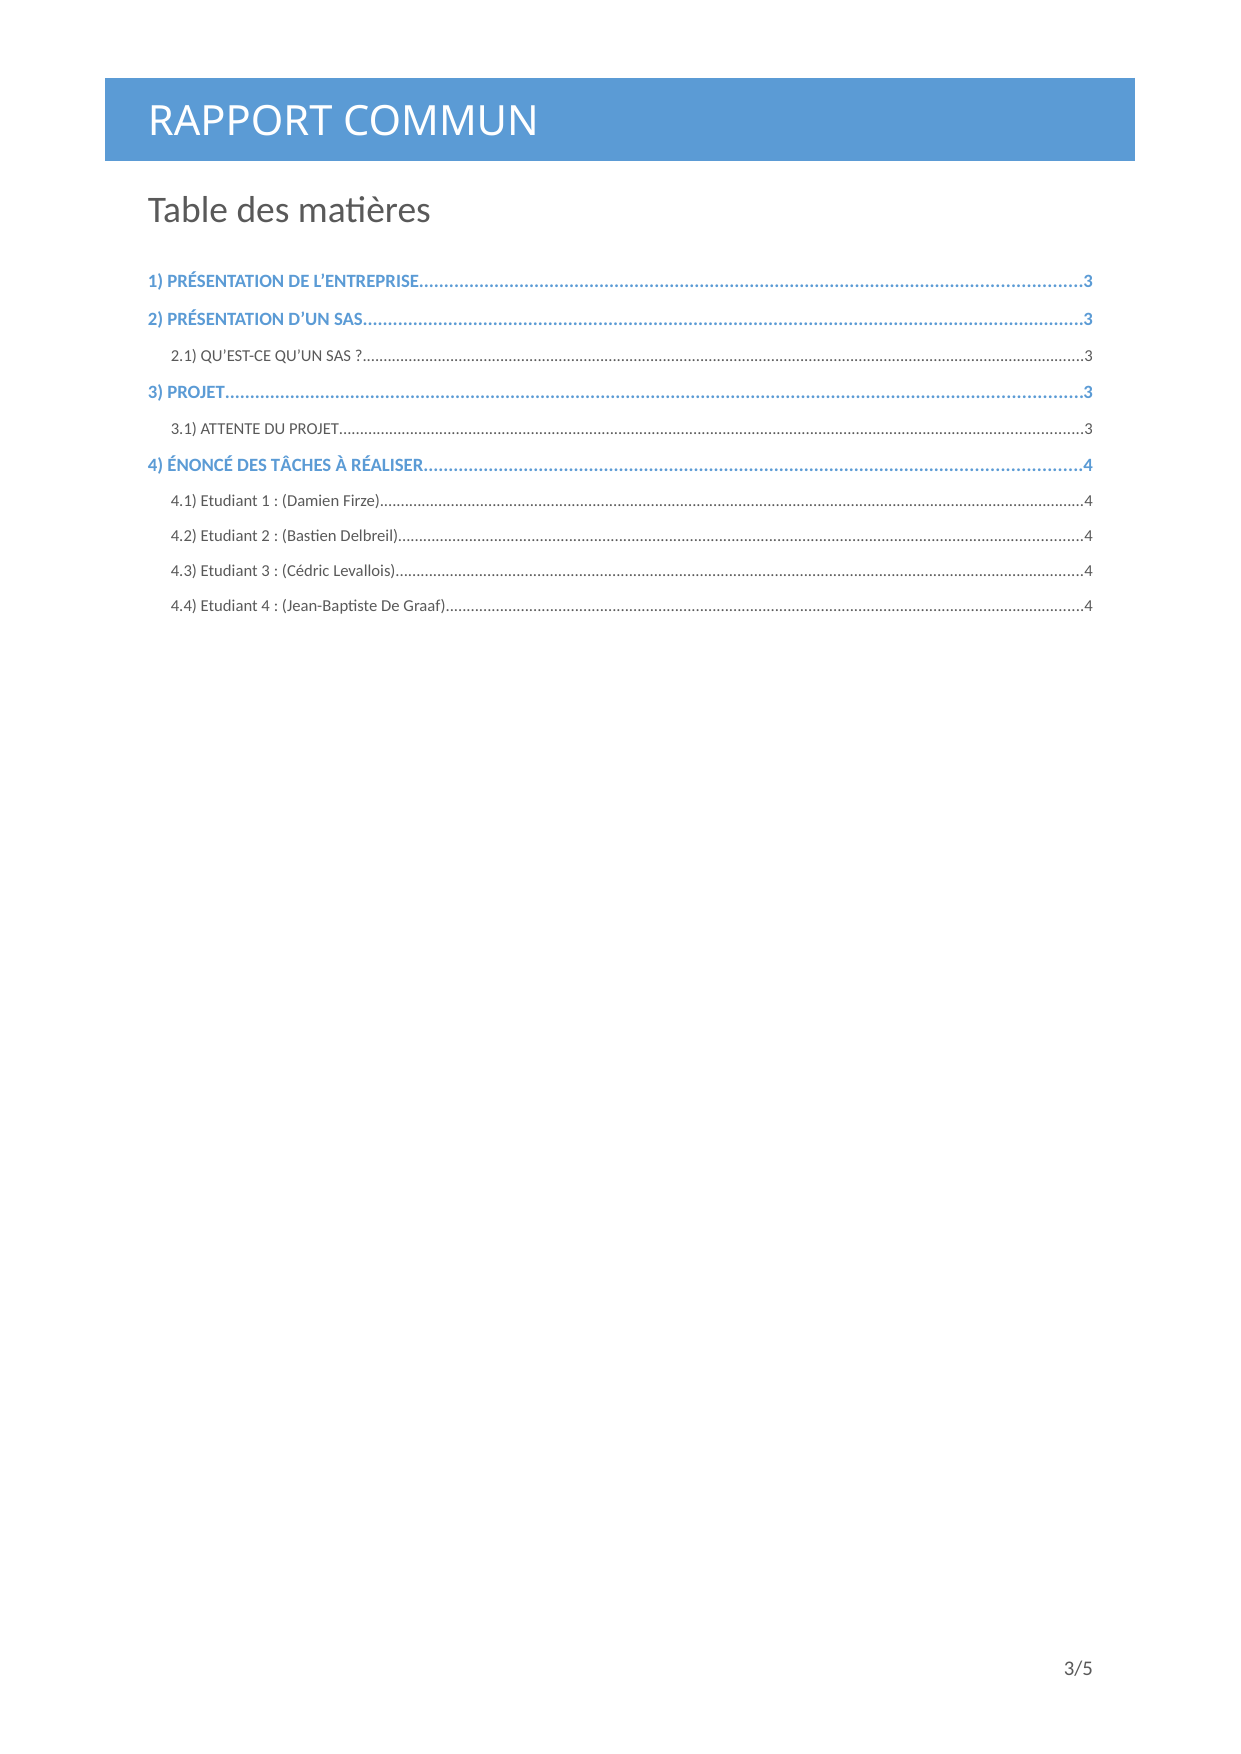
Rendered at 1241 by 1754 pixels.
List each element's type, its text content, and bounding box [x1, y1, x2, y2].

text 2.1) QU’EST-CE QU’UN SAS ? 3 [171, 345, 1093, 366]
text 2) PRÉSENTATION D’UN SAS 3 [148, 307, 1093, 330]
text 1) PRÉSENTATION DE L’ENTREPRISE 3 [148, 269, 1093, 292]
picture [903, 161, 1115, 188]
text 4.1) Etudiant 1 : (Damien Firze) 4 [171, 491, 1093, 511]
text 4.2) Etudiant 2 : (Bastien Delbreil) 4 [171, 526, 1093, 546]
text 4.3) Etudiant 3 : (Cédric Levallois) 4 [171, 560, 1093, 581]
text 3) PROJET 3 [148, 380, 1093, 403]
text 4) ÉNONCÉ DES TÂCHES À RÉALISER 4 [148, 453, 1093, 476]
subtitle Table des matières [148, 186, 1093, 232]
picture [903, 55, 1115, 78]
text 4.4) Etudiant 4 : (Jean-Baptiste De Graaf) 4 [171, 595, 1093, 615]
text 3.1) ATTENTE DU PROJET 3 [171, 418, 1093, 438]
